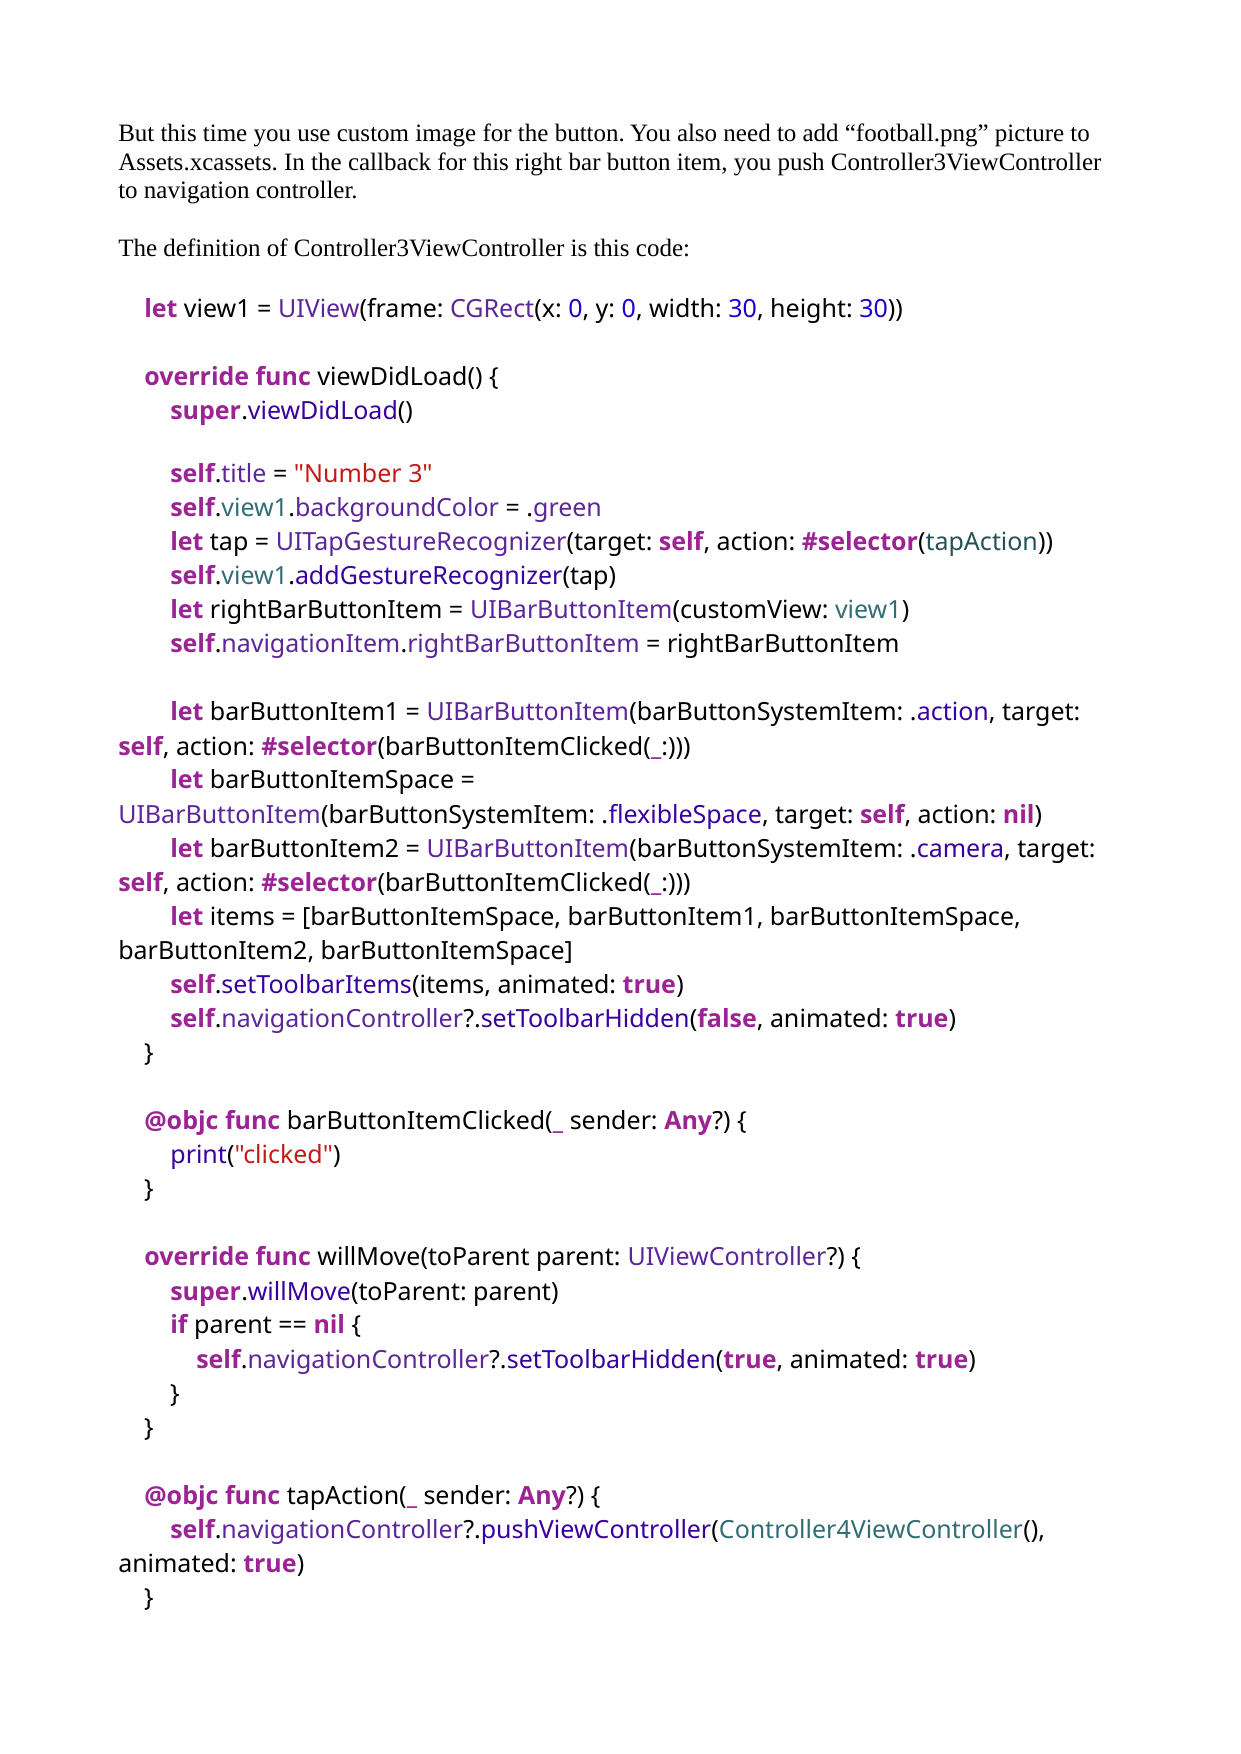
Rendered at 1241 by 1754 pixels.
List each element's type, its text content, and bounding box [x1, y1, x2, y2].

text let tap = UITapGestureRecognizer(target: self, action: #selector(tapAction)) [118, 524, 1122, 558]
text } [118, 1580, 1122, 1614]
text self.title = "Number 3" [118, 456, 1122, 490]
text super.willMove(toParent: parent) [118, 1273, 1122, 1307]
text } [118, 1171, 1122, 1205]
text let barButtonItemSpace = UIBarButtonItem(barButtonSystemItem: .flexibleSpace, target: self, action: nil) [118, 762, 1122, 830]
text let barButtonItem1 = UIBarButtonItem(barButtonSystemItem: .action, target: self, action: #selector(barButtonItemClicked(_:))) [118, 694, 1122, 762]
text } [118, 1035, 1122, 1069]
text override func viewDidLoad() { [118, 359, 1122, 393]
text print("clicked") [118, 1137, 1122, 1171]
text self.navigationController?.pushViewController(Controller4ViewController(), animated: true) [118, 1512, 1122, 1580]
text override func willMove(toParent parent: UIViewController?) { [118, 1239, 1122, 1273]
text if parent == nil { [118, 1307, 1122, 1341]
text @objc func barButtonItemClicked(_ sender: Any?) { [118, 1103, 1122, 1137]
text self.navigationItem.rightBarButtonItem = rightBarButtonItem [118, 626, 1122, 660]
text let items = [barButtonItemSpace, barButtonItem1, barButtonItemSpace, barButtonItem2, barButtonItemSpace] [118, 898, 1122, 967]
text self.setToolbarItems(items, animated: true) [118, 967, 1122, 1001]
text } [118, 1409, 1122, 1443]
text self.navigationController?.setToolbarHidden(true, animated: true) [118, 1341, 1122, 1375]
text let view1 = UIView(frame: CGRect(x: 0, y: 0, width: 30, height: 30)) [118, 291, 1122, 325]
text } [118, 1375, 1122, 1409]
text let barButtonItem2 = UIBarButtonItem(barButtonSystemItem: .camera, target: self, action: #selector(barButtonItemClicked(_:))) [118, 830, 1122, 898]
text self.view1.addGestureRecognizer(tap) [118, 558, 1122, 592]
text let rightBarButtonItem = UIBarButtonItem(customView: view1) [118, 592, 1122, 626]
text self.view1.backgroundColor = .green [118, 490, 1122, 524]
text super.viewDidLoad() [118, 393, 1122, 427]
text The definition of Controller3ViewController is this code: [118, 233, 1122, 262]
text @objc func tapAction(_ sender: Any?) { [118, 1477, 1122, 1512]
text But this time you use custom image for the button. You also need to add “football.png” picture to Assets.xcassets. In the callback for this right bar button item, you push Controller3ViewController to navigation controller. [118, 118, 1122, 204]
text self.navigationController?.setToolbarHidden(false, animated: true) [118, 1001, 1122, 1035]
